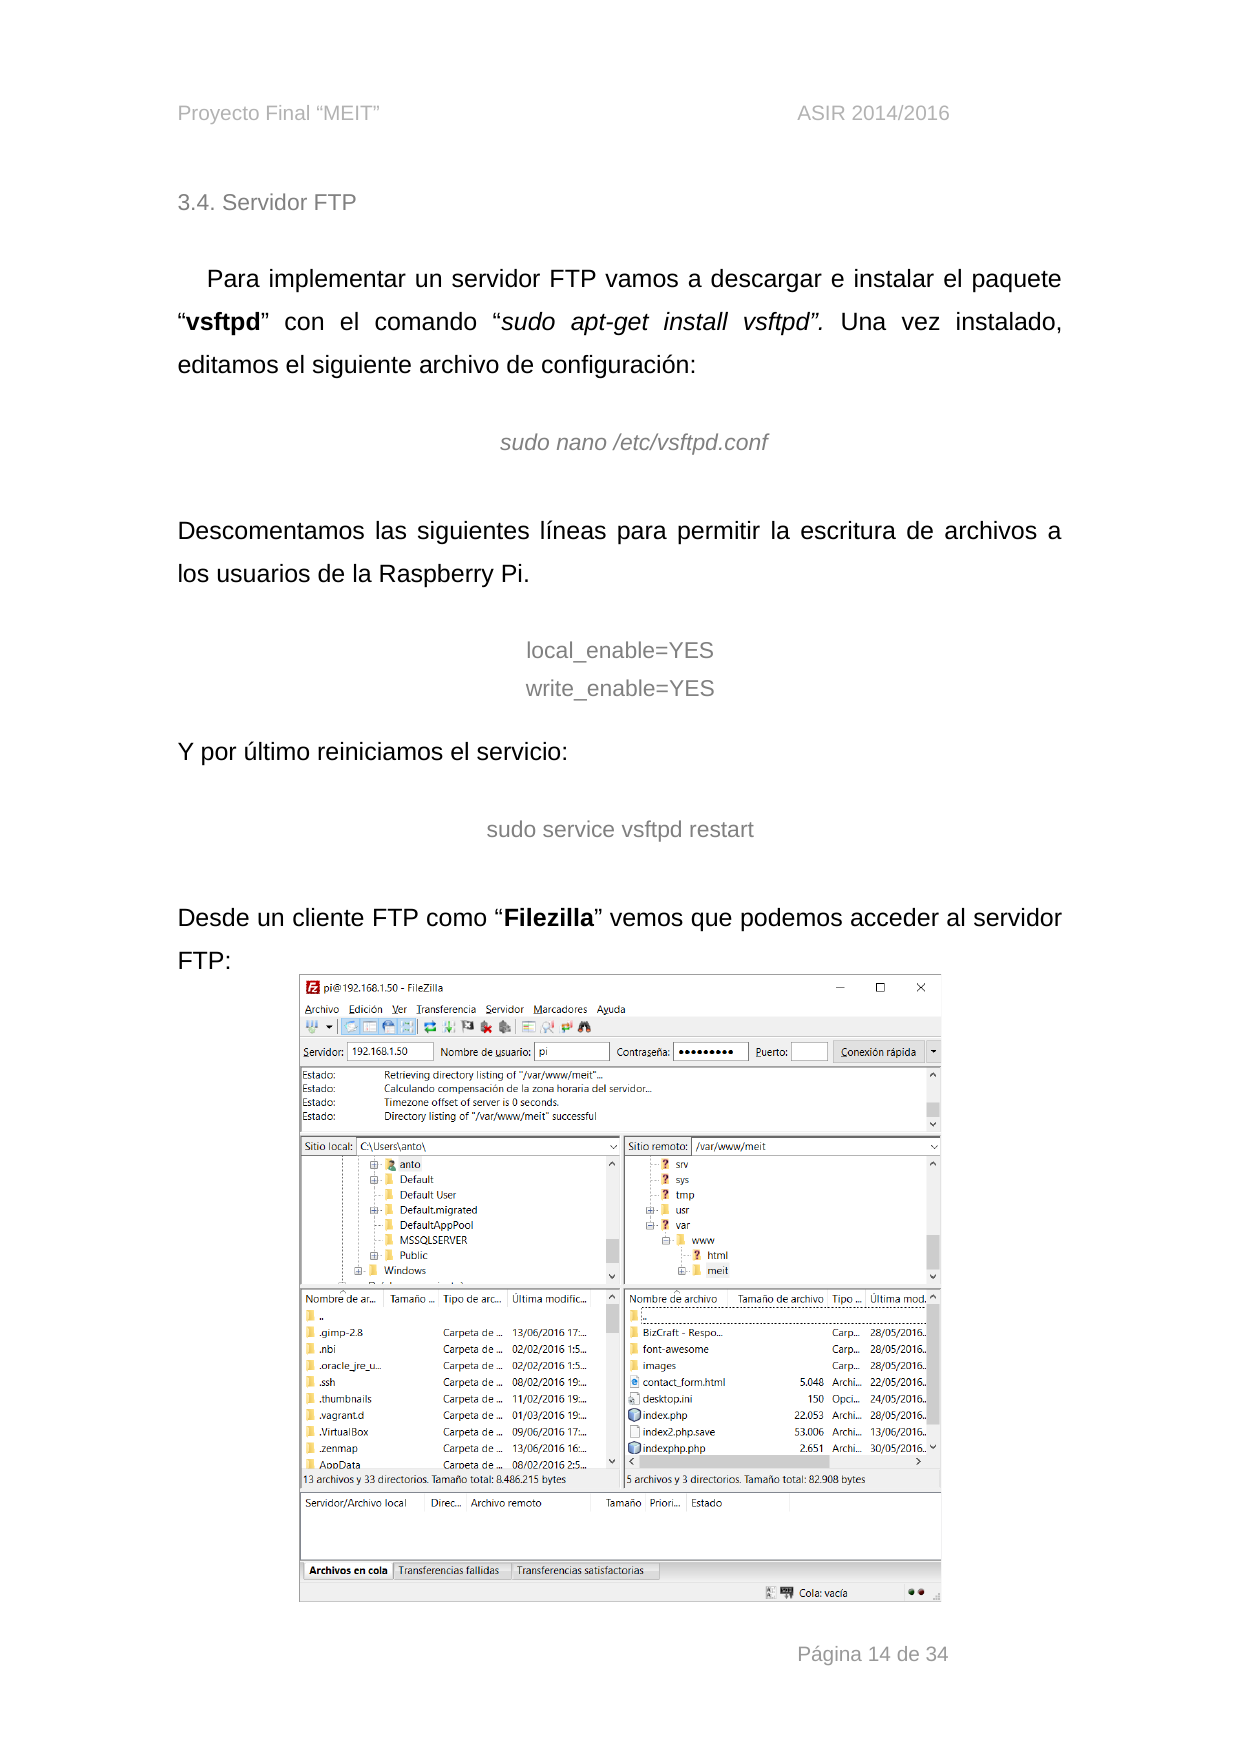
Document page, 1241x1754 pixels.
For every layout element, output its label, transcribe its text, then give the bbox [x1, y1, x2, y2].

text write_enable=YES [177, 675, 1063, 702]
text sudo service vsftpd restart [177, 816, 1063, 842]
text sudo nano /etc/vsftpd.conf [207, 429, 1063, 455]
subtitle 3.4. Servidor FTP [177, 189, 1063, 216]
text Para implementar un servidor FTP vamos a descargar e instalar el paquete “vsftpd” con el comando “sudo apt-get install vsftpd”. Una vez instalado, editamos el siguiente archivo de configuración: [177, 264, 1063, 379]
text Descomentamos las siguientes líneas para permitir la escritura de archivos a los usuarios de la Raspberry Pi. [177, 516, 1063, 587]
text Y por último reiniciamos el servicio: [177, 737, 1063, 766]
text local_enable=YES [177, 637, 1063, 664]
text Desde un cliente FTP como “Filezilla” vemos que podemos acceder al servidor FTP: [177, 902, 1063, 974]
picture [299, 974, 942, 1602]
